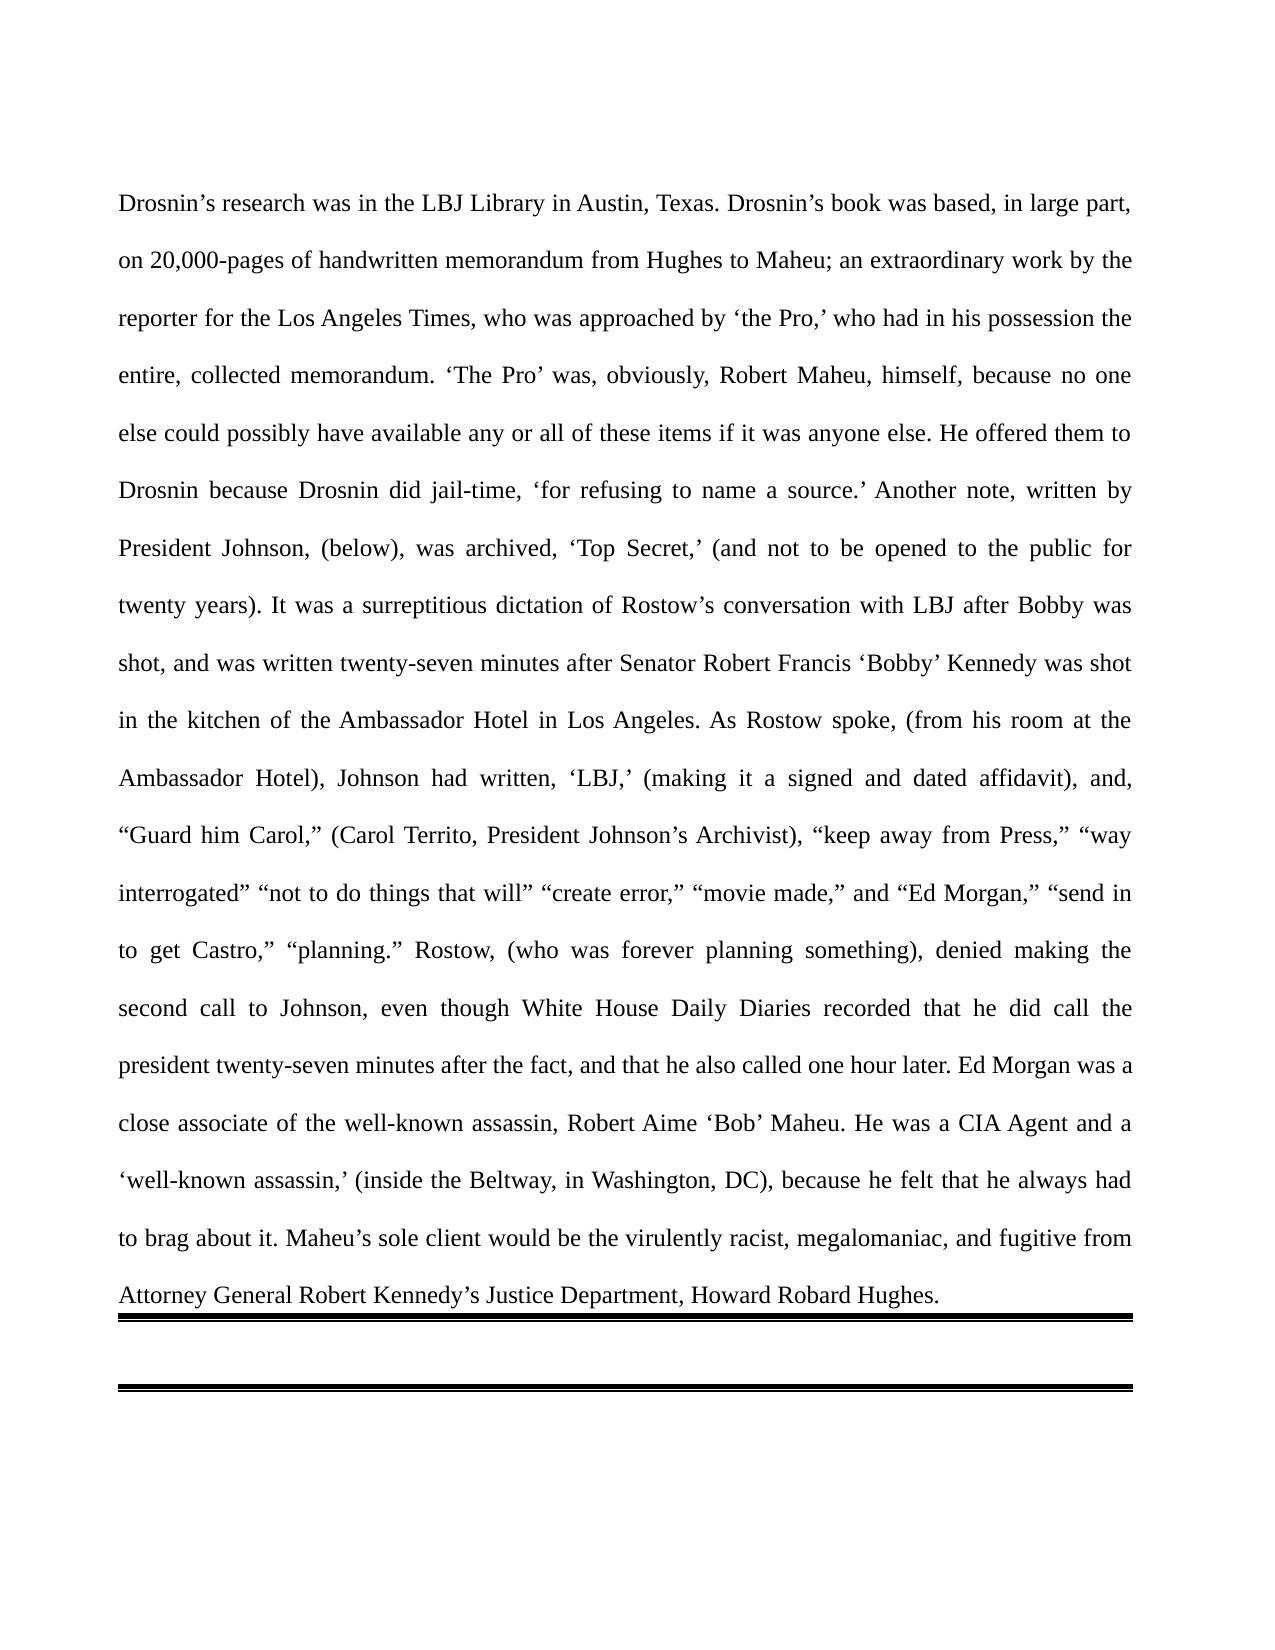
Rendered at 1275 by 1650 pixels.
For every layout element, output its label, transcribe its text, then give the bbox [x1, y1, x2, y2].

text Drosnin’s research was in the LBJ Library in Austin, Texas. Drosnin’s book was based, in large part, on 20,000-pages of handwritten memorandum from Hughes to Maheu; an extraordinary work by the reporter for the Los Angeles Times, who was approached by ‘the Pro,’ who had in his possession the entire, collected memorandum. ‘The Pro’ was, obviously, Robert Maheu, himself, because no one else could possibly have available any or all of these items if it was anyone else. He offered them to Drosnin because Drosnin did jail-time, ‘for refusing to name a source.’ Another note, written by President Johnson, (below), was archived, ‘Top Secret,’ (and not to be opened to the public for twenty years). It was a surreptitious dictation of Rostow’s conversation with LBJ after Bobby was shot, and was written twenty-seven minutes after Senator Robert Francis ‘Bobby’ Kennedy was shot in the kitchen of the Ambassador Hotel in Los Angeles. As Rostow spoke, (from his room at the Ambassador Hotel), Johnson had written, ‘LBJ,’ (making it a signed and dated affidavit), and, “Guard him Carol,” (Carol Territo, President Johnson’s Archivist), “keep away from Press,” “way interrogated” “not to do things that will” “create error,” “movie made,” and “Ed Morgan,” “send in to get Castro,” “planning.” Rostow, (who was forever planning something), denied making the second call to Johnson, even though White House Daily Diaries recorded that he did call the president twenty-seven minutes after the fact, and that he also called one hour later. Ed Morgan was a close associate of the well-known assassin, Robert Aime ‘Bob’ Maheu. He was a CIA Agent and a ‘well-known assassin,’ (inside the Beltway, in Washington, DC), because he felt that he always had to brag about it. Maheu’s sole client would be the virulently racist, megalomaniac, and fugitive from Attorney General Robert Kennedy’s Justice Department, Howard Robard Hughes. [118, 188, 1133, 1313]
